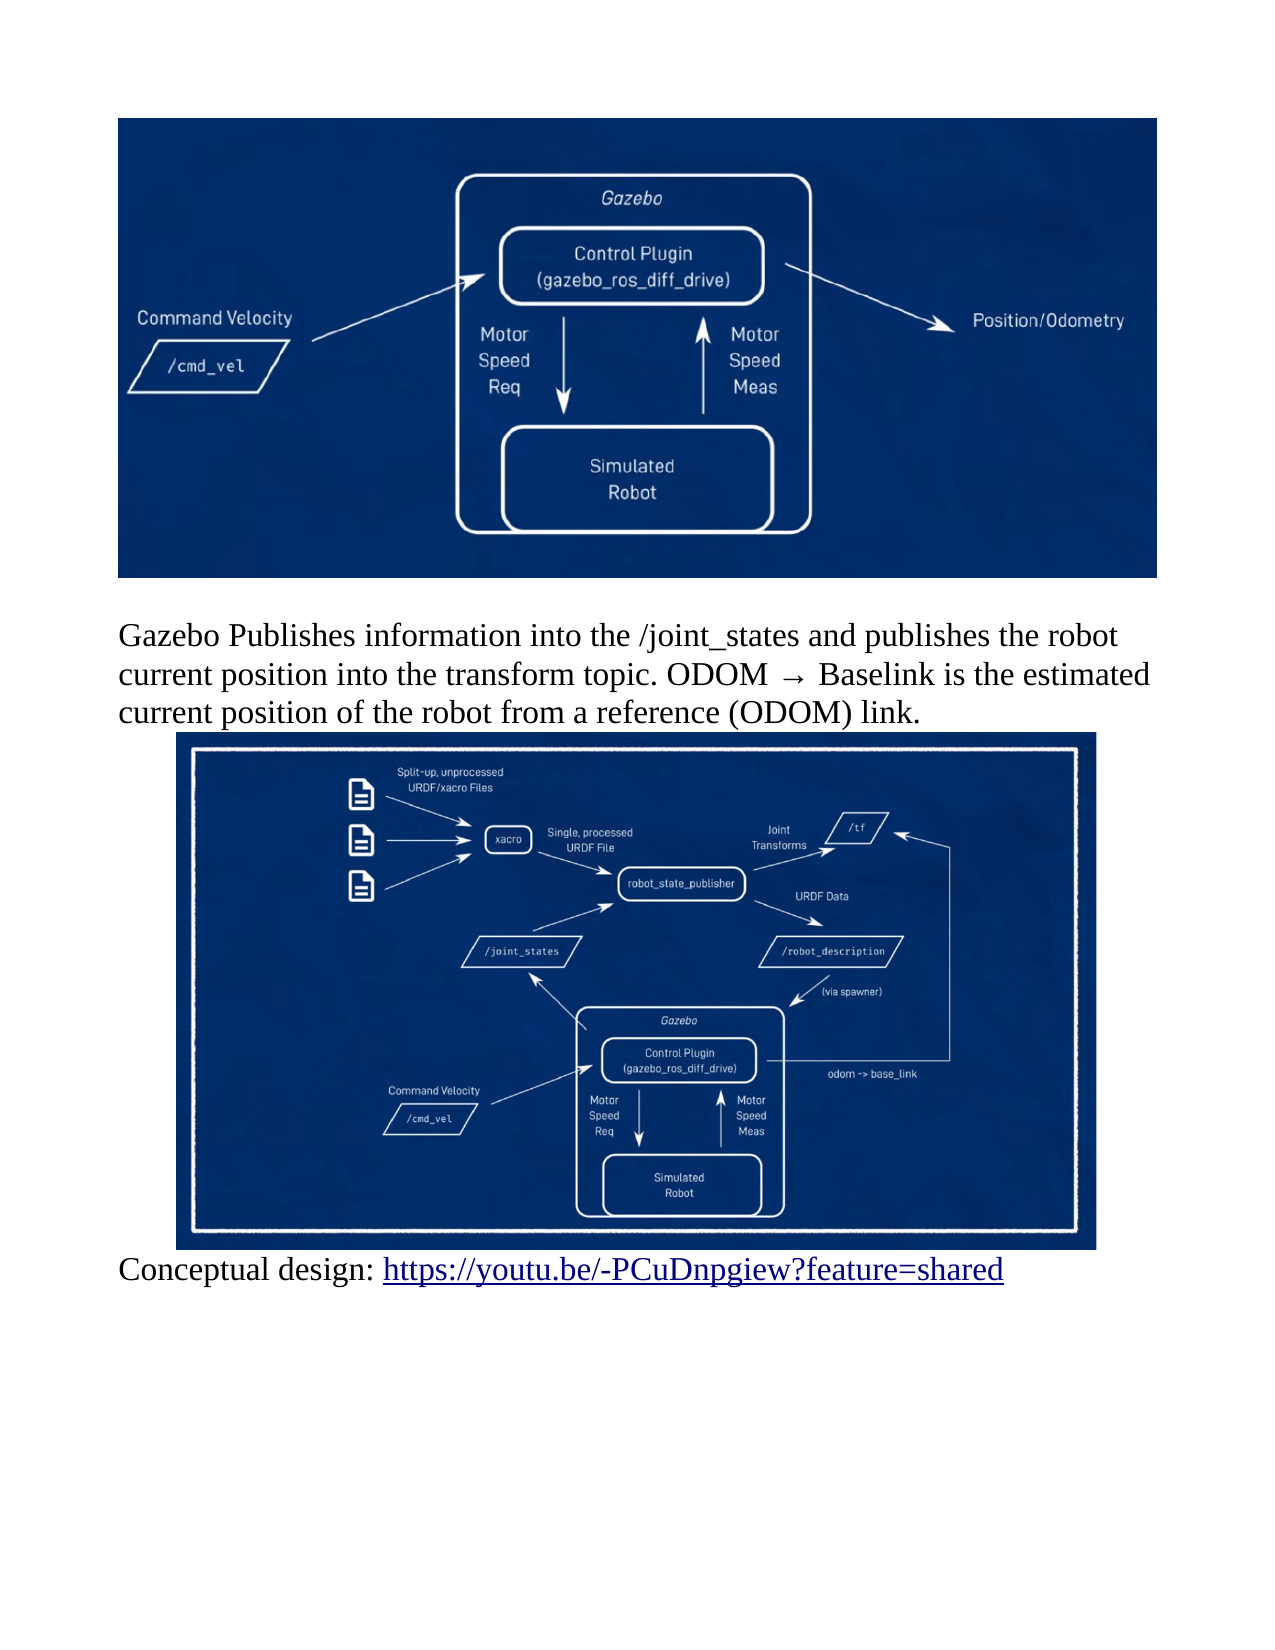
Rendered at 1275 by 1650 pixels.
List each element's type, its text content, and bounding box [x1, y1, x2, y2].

picture [176, 732, 1097, 1250]
text Gazebo Publishes information into the /joint_states and publishes the robot current position into the transform topic. ODOM → Baselink is the estimated current position of the robot from a reference (ODOM) link. [118, 616, 1157, 731]
picture [118, 118, 1157, 578]
text Conceptual design: https://youtu.be/-PCuDnpgiew?feature=shared [118, 1066, 1157, 1288]
